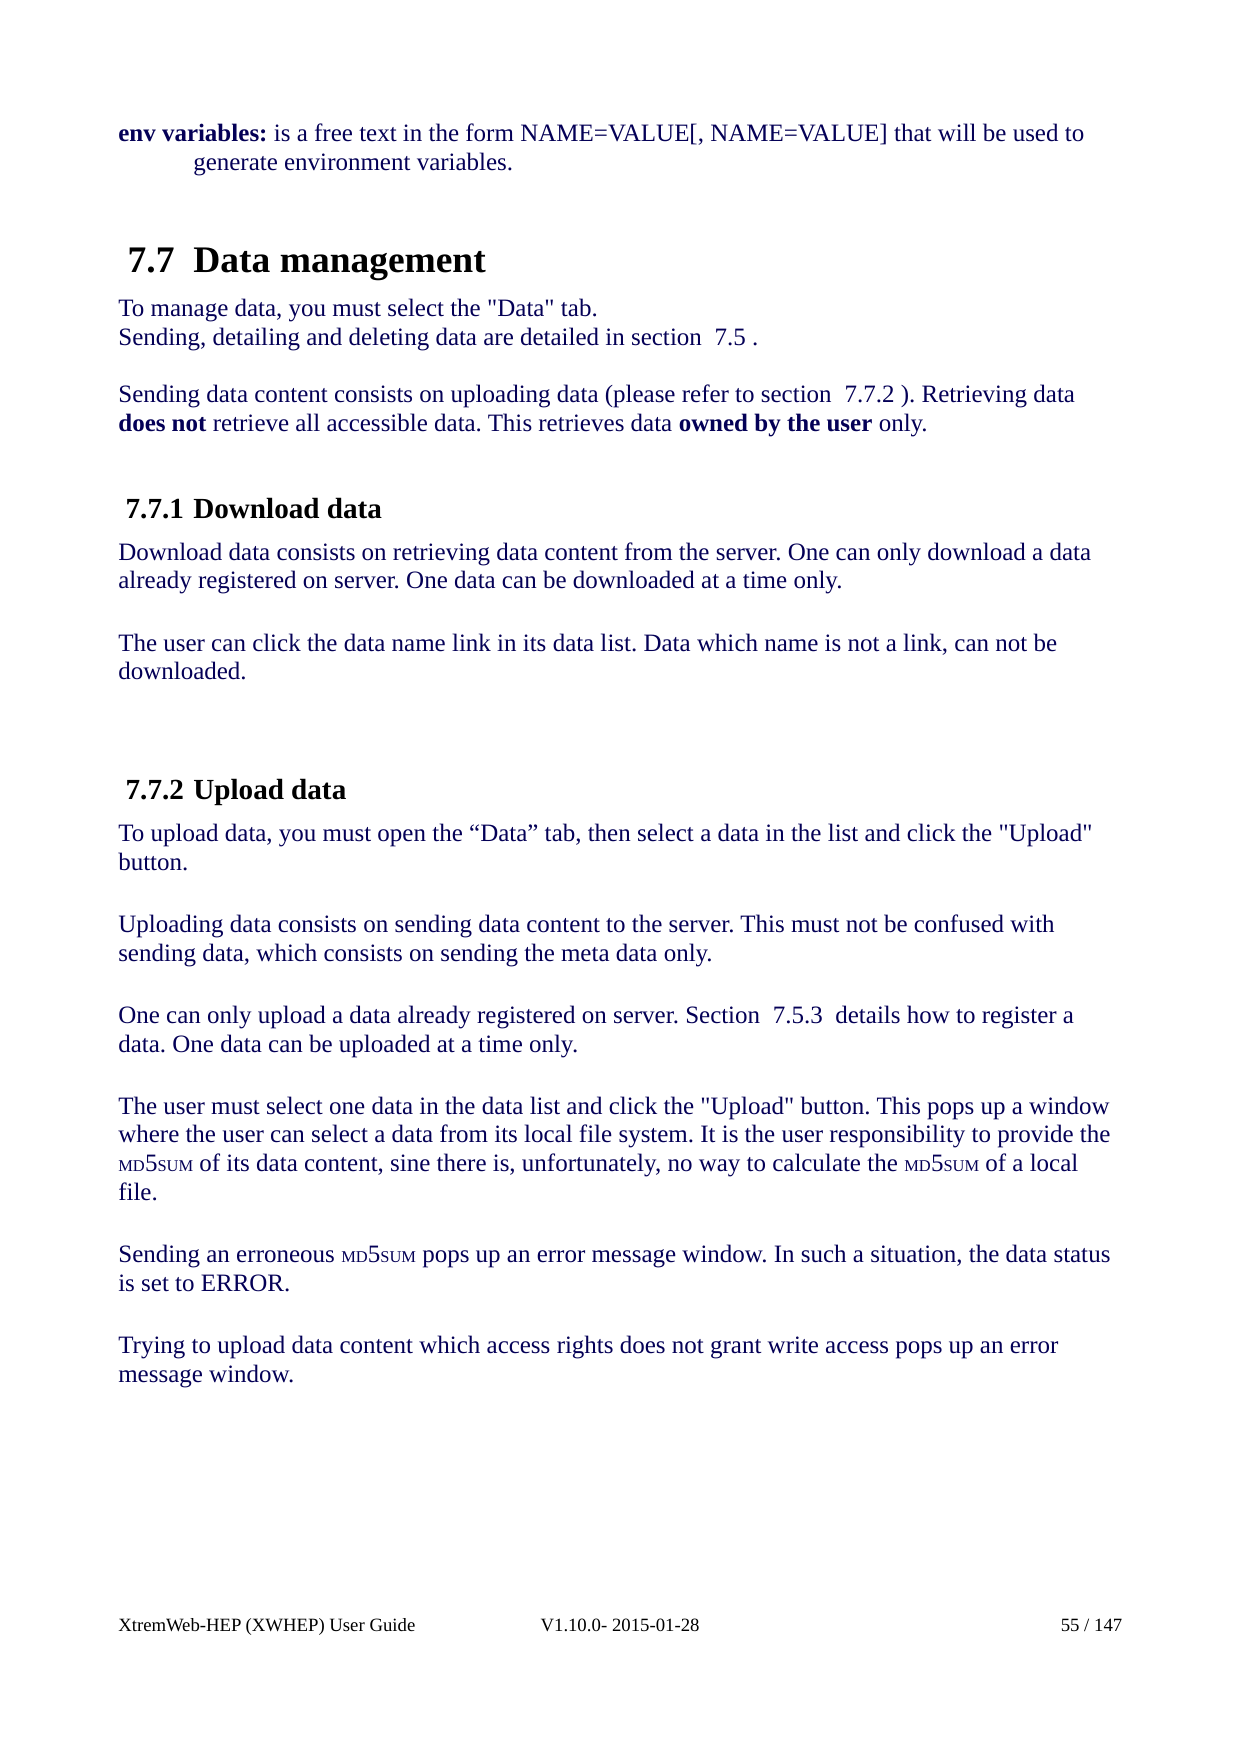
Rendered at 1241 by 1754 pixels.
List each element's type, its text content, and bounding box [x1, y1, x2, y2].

text To upload data, you must open the “Data” tab, then select a data in the list and click the "Upload" button. [118, 818, 1122, 876]
text To manage data, you must select the "Data" tab. [118, 293, 1122, 322]
text One can only upload a data already registered on server. Section 7.5.3 details how to register a data. One data can be uploaded at a time only. [118, 1000, 1122, 1057]
text Trying to upload data content which access rights does not grant write access pops up an error message window. [118, 1330, 1122, 1387]
text Download data consists on retrieving data content from the server. One can only download a data already registered on server. One data can be downloaded at a time only. [118, 537, 1122, 594]
text Sending, detailing and deleting data are detailed in section 7.5. [118, 322, 1122, 351]
subtitle Data management [118, 238, 1122, 281]
text env variables: is a free text in the form NAME=VALUE[, NAME=VALUE] that will be used to generate environment variables. [118, 118, 1122, 176]
subtitle Upload data [118, 772, 1122, 806]
text Uploading data consists on sending data content to the server. This must not be confused with sending data, which consists on sending the meta data only. [118, 909, 1122, 967]
text The user must select one data in the data list and click the "Upload" button. This pops up a window where the user can select a data from its local file system. It is the user responsibility to provide the md5sum of its data content, sine there is, unfortunately, no way to calculate the md5sum of a local file. [118, 1091, 1122, 1206]
text Sending an erroneous md5sum pops up an error message window. In such a situation, the data status is set to ERROR. [118, 1239, 1122, 1297]
text Sending data content consists on uploading data (please refer to section 7.7.2). Retrieving data does not retrieve all accessible data. This retrieves data owned by the user only. [118, 379, 1122, 437]
text The user can click the data name link in its data list. Data which name is not a link, can not be downloaded. [118, 628, 1122, 685]
subtitle Download data [118, 491, 1122, 524]
